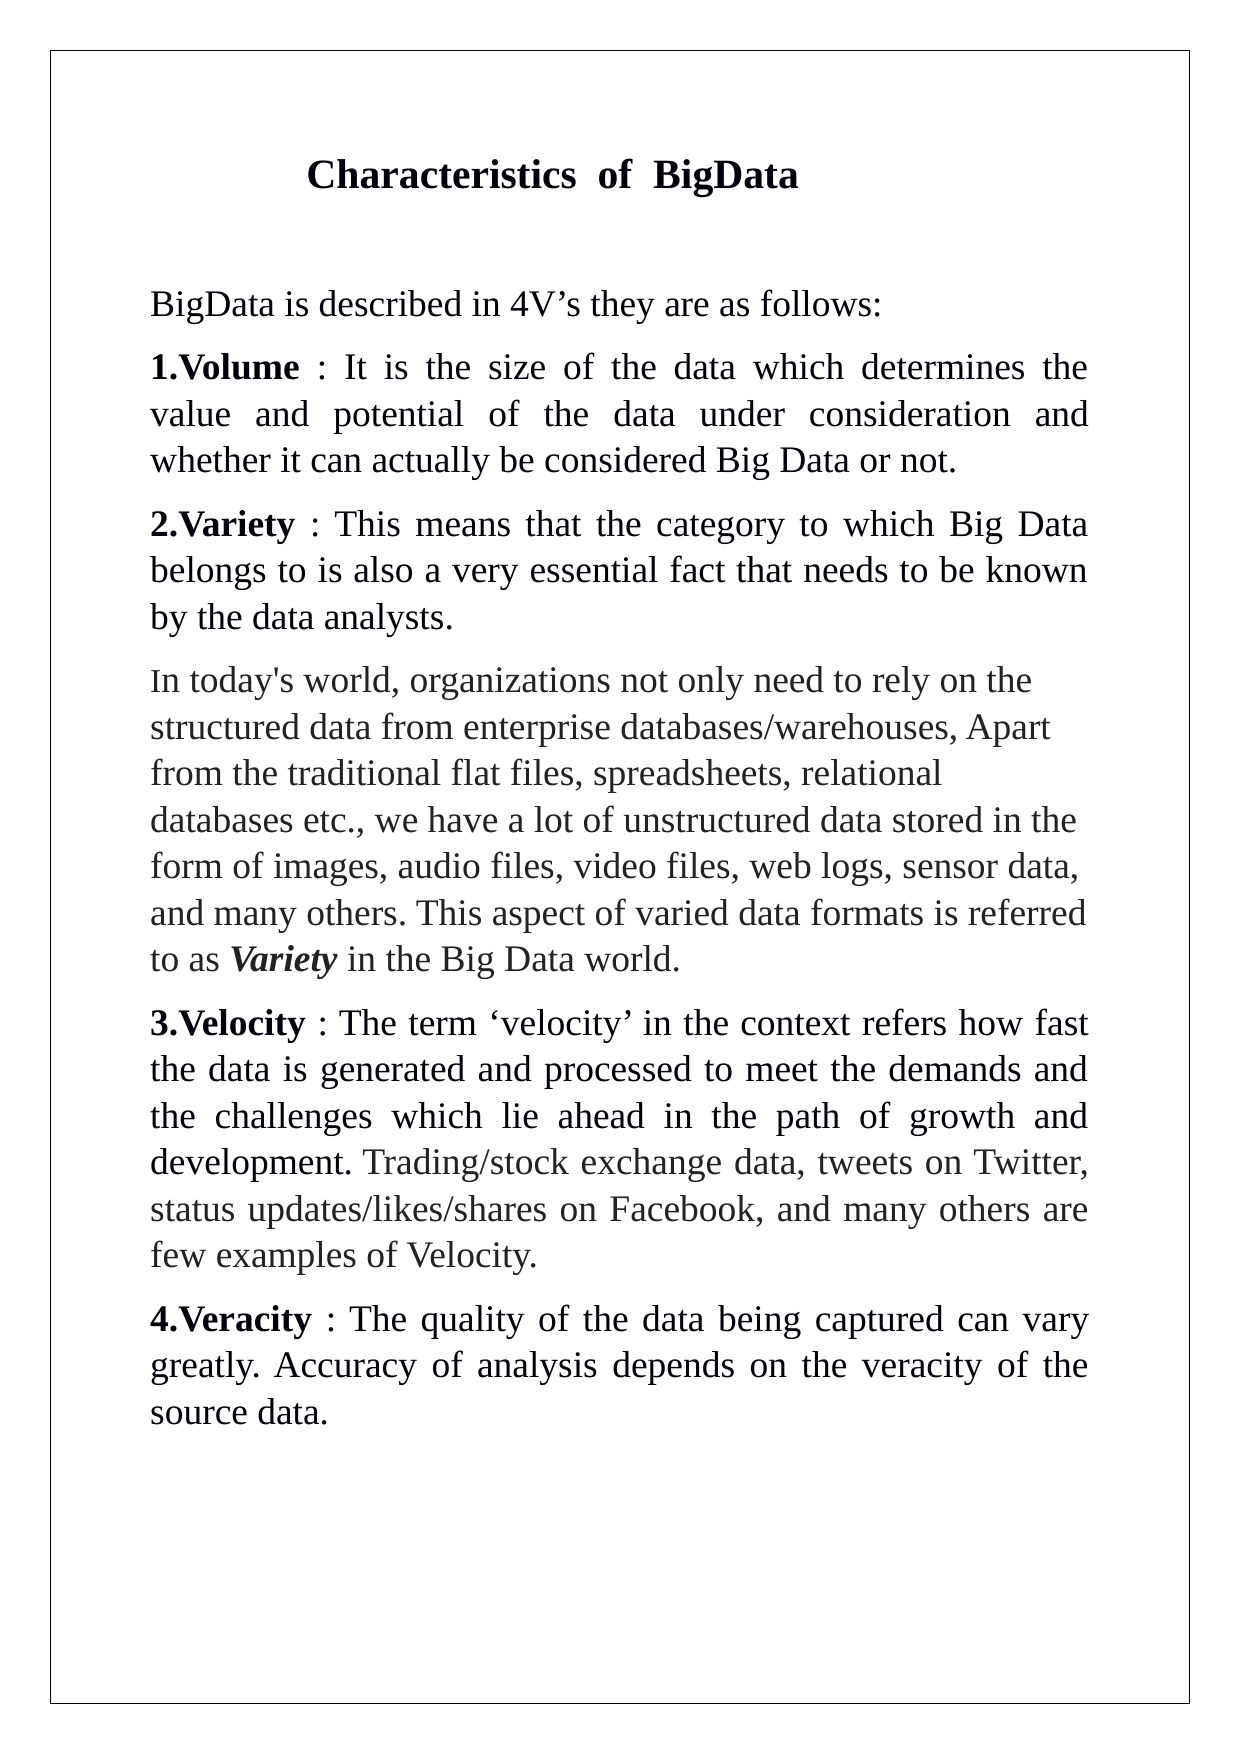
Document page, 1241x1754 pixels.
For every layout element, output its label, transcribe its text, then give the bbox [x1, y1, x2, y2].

text 1.Volume : It is the size of the data which determines the value and potential of the data under consideration and whether it can actually be considered Big Data or not. [150, 345, 1090, 481]
text In today's world, organizations not only need to rely on the structured data from enterprise databases/warehouses, Apart from the traditional flat files, spreadsheets, relational databases etc., we have a lot of unstructured data stored in the form of images, audio files, video files, web logs, sensor data, and many others. This aspect of varied data formats is referred to as Variety in the Big Data world. [150, 657, 1090, 980]
text BigData is described in 4V’s they are as follows: [150, 282, 1090, 325]
text 2.Variety : This means that the category to which Big Data belongs to is also a very essential fact that needs to be known by the data analysts. [150, 501, 1090, 637]
text 4.Veracity : The quality of the data being captured can vary greatly. Accuracy of analysis depends on the veracity of the source data. [150, 1296, 1090, 1432]
text 3.Velocity : The term ‘velocity’ in the context refers how fast the data is generated and processed to meet the demands and the challenges which lie ahead in the path of growth and development. Trading/stock exchange data, tweets on Twitter, status updates/likes/shares on Facebook, and many others are few examples of Velocity. [150, 1000, 1090, 1276]
text Characteristics of BigData [150, 150, 1090, 198]
